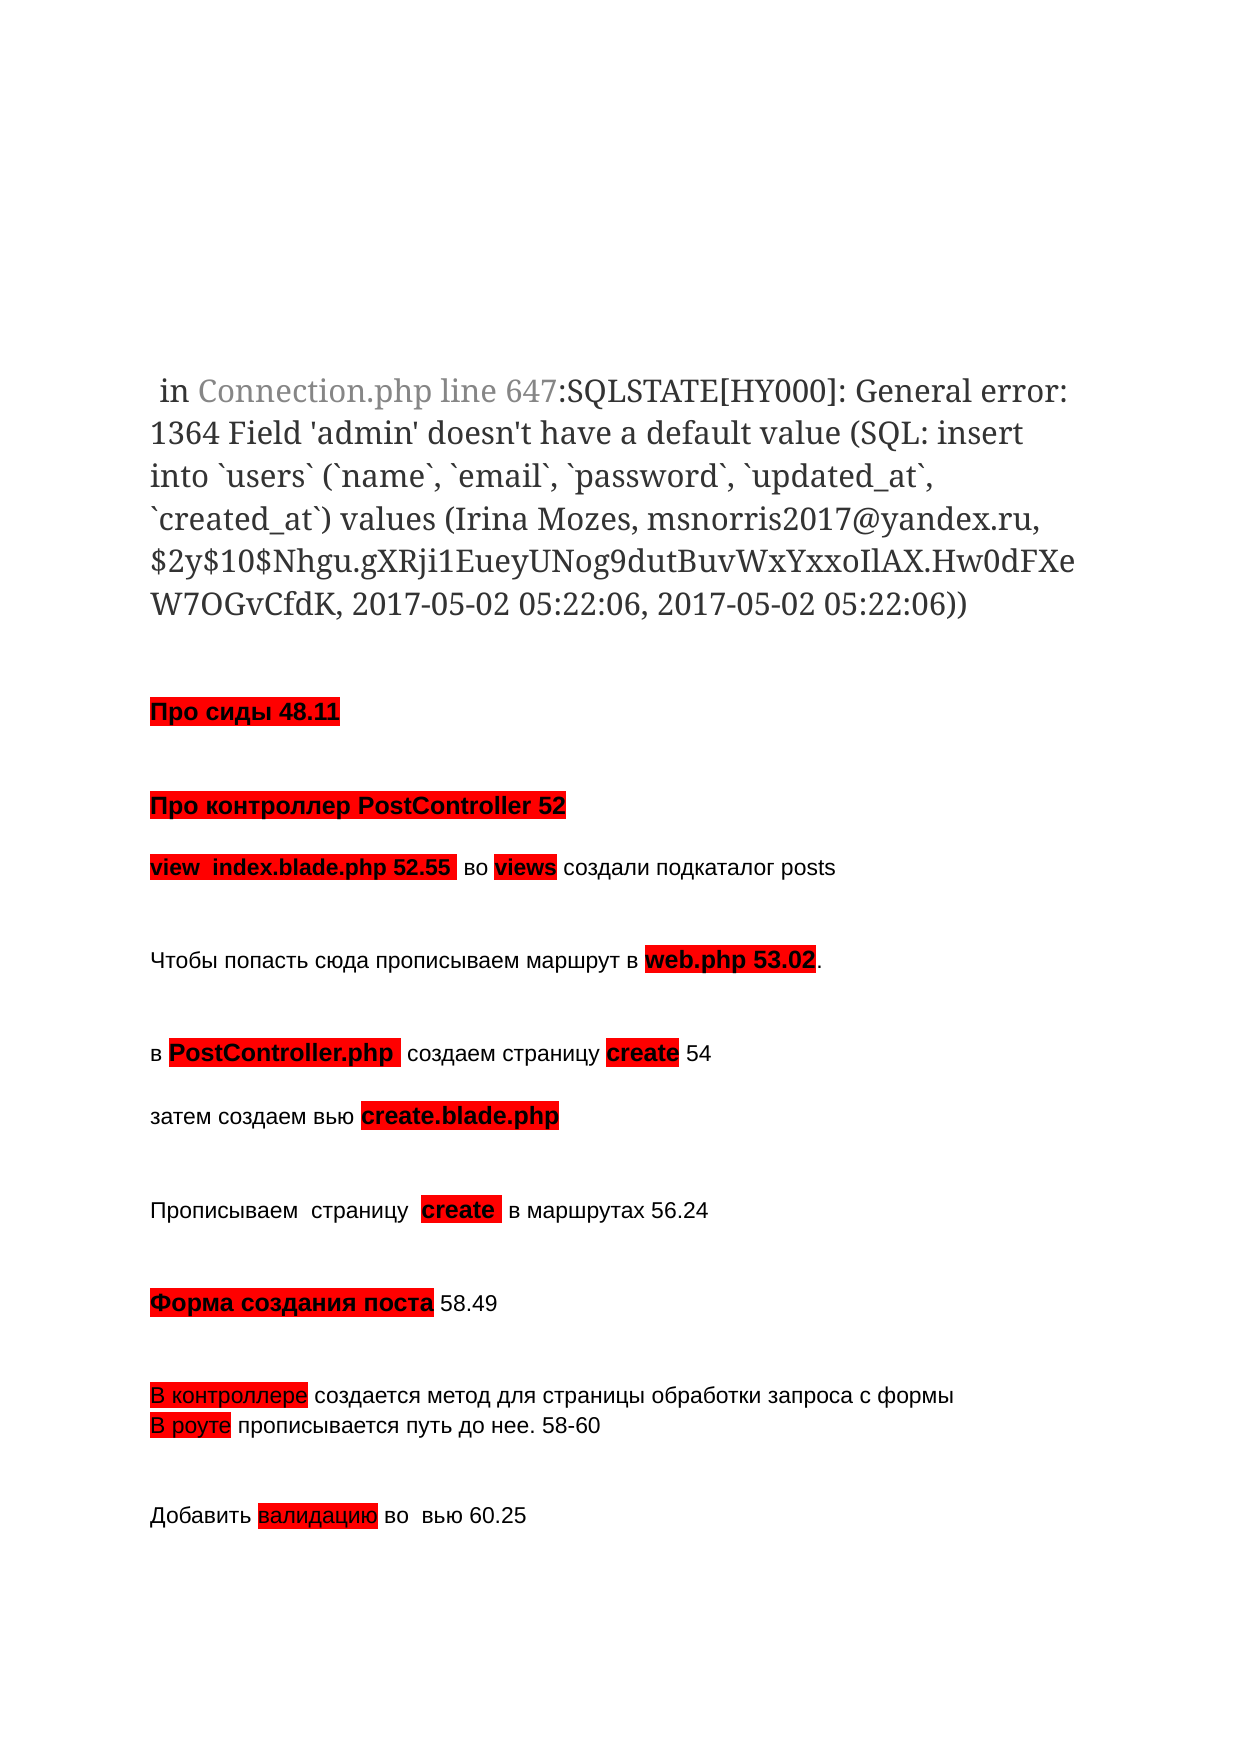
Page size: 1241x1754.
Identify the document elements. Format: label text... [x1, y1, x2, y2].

text Про контроллер PostController 52 [150, 791, 1090, 819]
text Про сиды 48.11 [150, 697, 1090, 726]
text В роуте прописывается путь до нее. 58-60 [150, 1412, 1090, 1438]
text Добавить валидацию во вью 60.25 [150, 1502, 1090, 1529]
text Форма создания поста 58.49 [150, 1288, 1090, 1317]
text затем создаем вью create.blade.php [150, 1101, 1090, 1130]
text view index.blade.php 52.55 во views создали подкаталог posts [150, 854, 1090, 880]
text в PostController.php создаем страницу create 54 [150, 1038, 1090, 1067]
subtitle in Connection.php line 647:SQLSTATE[HY000]: General error: 1364 Field 'admin' doesn't have a default value (SQL: insert into `users` (`name`, `email`, `password`, `updated_at`, `created_at`) values (Irina Mozes, msnorris2017@yandex.ru, $2y$10$Nhgu.gXRji1EueyUNog9dutBuvWxYxxoIlAX.Hw0dFXeW7OGvCfdK, 2017-05-02 05:22:06, 2017-05-02 05:22:06)) [150, 369, 1090, 624]
text В контроллере создается метод для страницы обработки запроса с формы [150, 1382, 1090, 1408]
text Прописываем страницу create в маршрутах 56.24 [150, 1195, 1090, 1223]
text Чтобы попасть сюда прописываем маршрут в web.php 53.02. [150, 944, 1090, 973]
